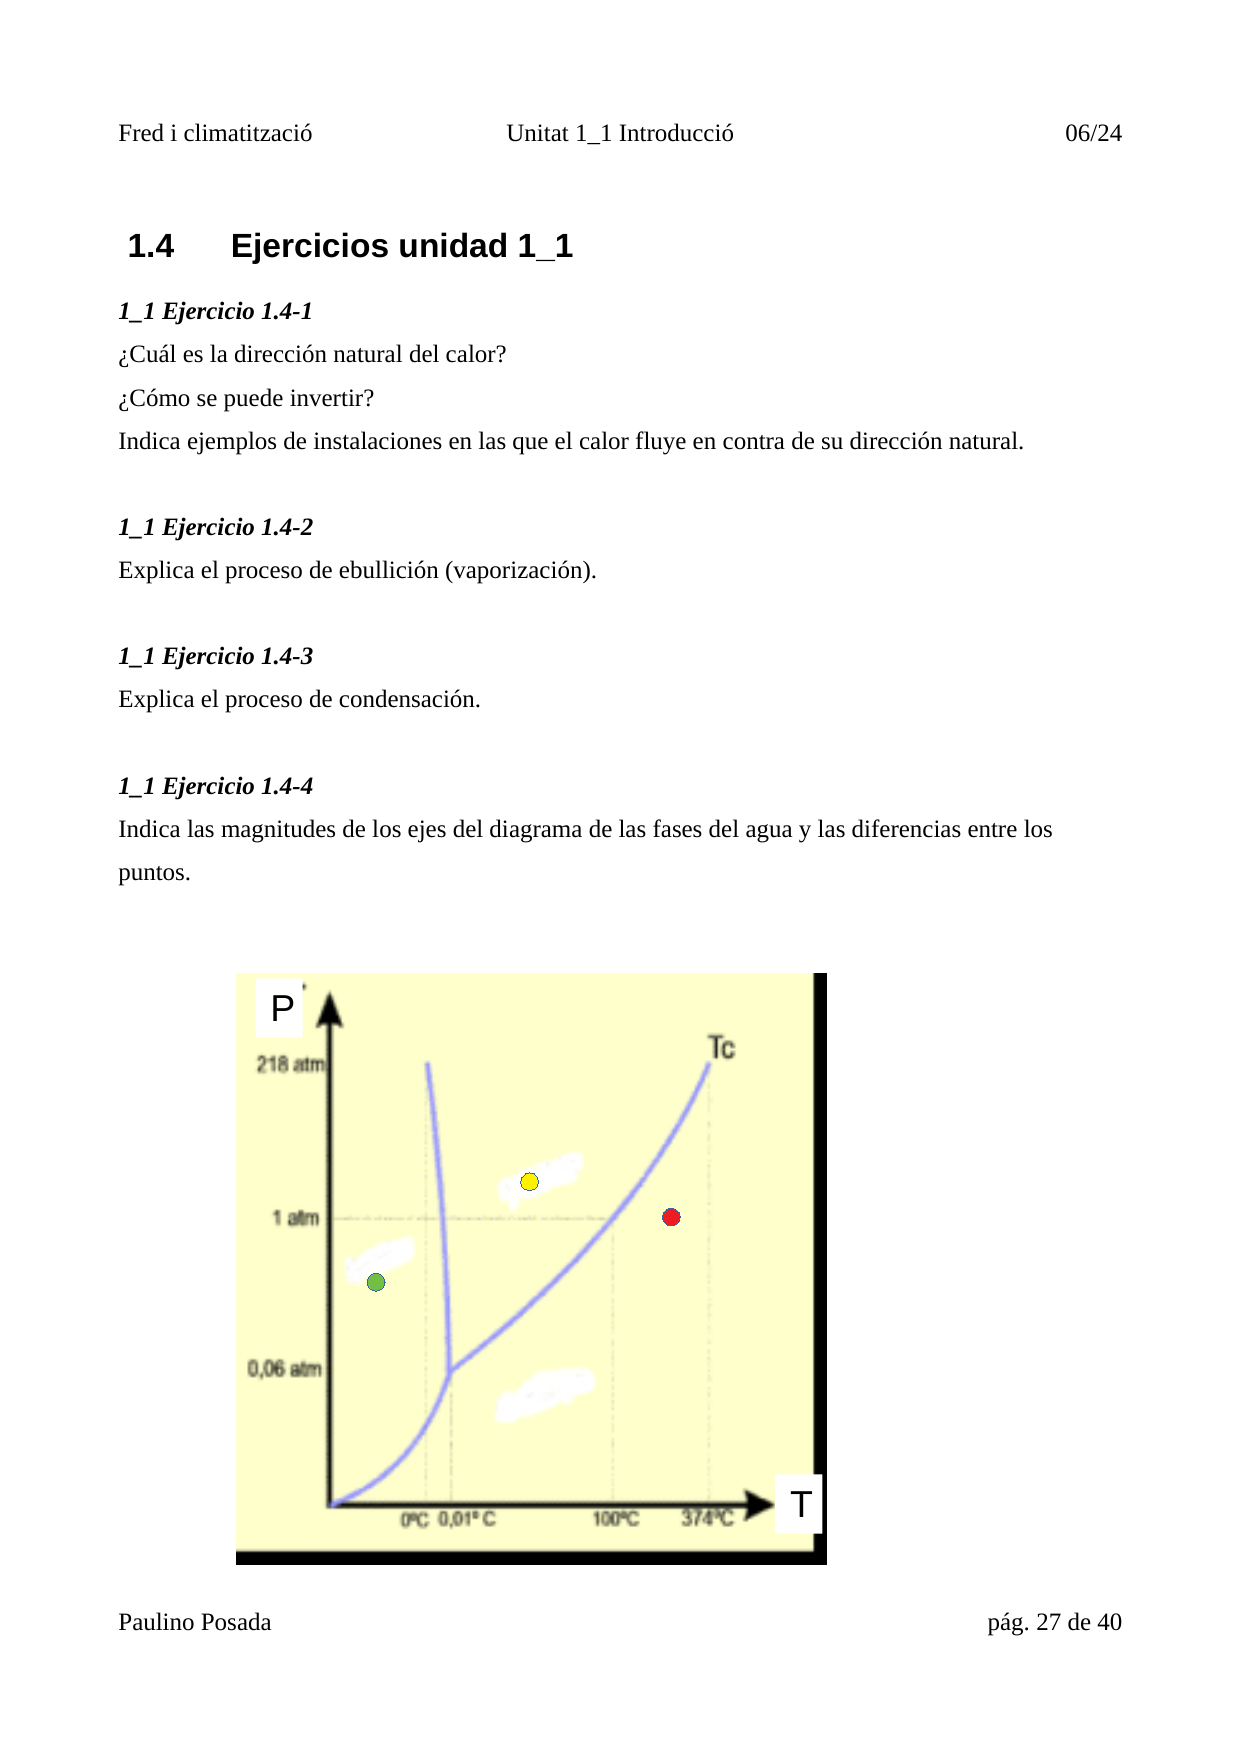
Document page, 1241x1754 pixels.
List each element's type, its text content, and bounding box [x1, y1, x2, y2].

text puntos. [118, 857, 1122, 886]
text 1_1 Ejercicio 1.4-3 [118, 641, 1122, 670]
text Explica el proceso de ebullición (vaporización). [118, 555, 1122, 584]
text 1_1 Ejercicio 1.4-2 [118, 512, 1122, 541]
text 1_1 Ejercicio 1.4-4 [118, 771, 1122, 799]
text Indica las magnitudes de los ejes del diagrama de las fases del agua y las diferencias entre los [118, 814, 1122, 843]
text Indica ejemplos de instalaciones en las que el calor fluye en contra de su dirección natural. [118, 426, 1122, 454]
picture [236, 973, 827, 1565]
text 1_1 Ejercicio 1.4-1 [118, 296, 1122, 325]
text Explica el proceso de condensación. [118, 684, 1122, 713]
subtitle Ejercicios unidad 1_1 [118, 226, 1122, 264]
text ¿Cuál es la dirección natural del calor? [118, 339, 1122, 368]
text ¿Cómo se puede invertir? [118, 383, 1122, 411]
